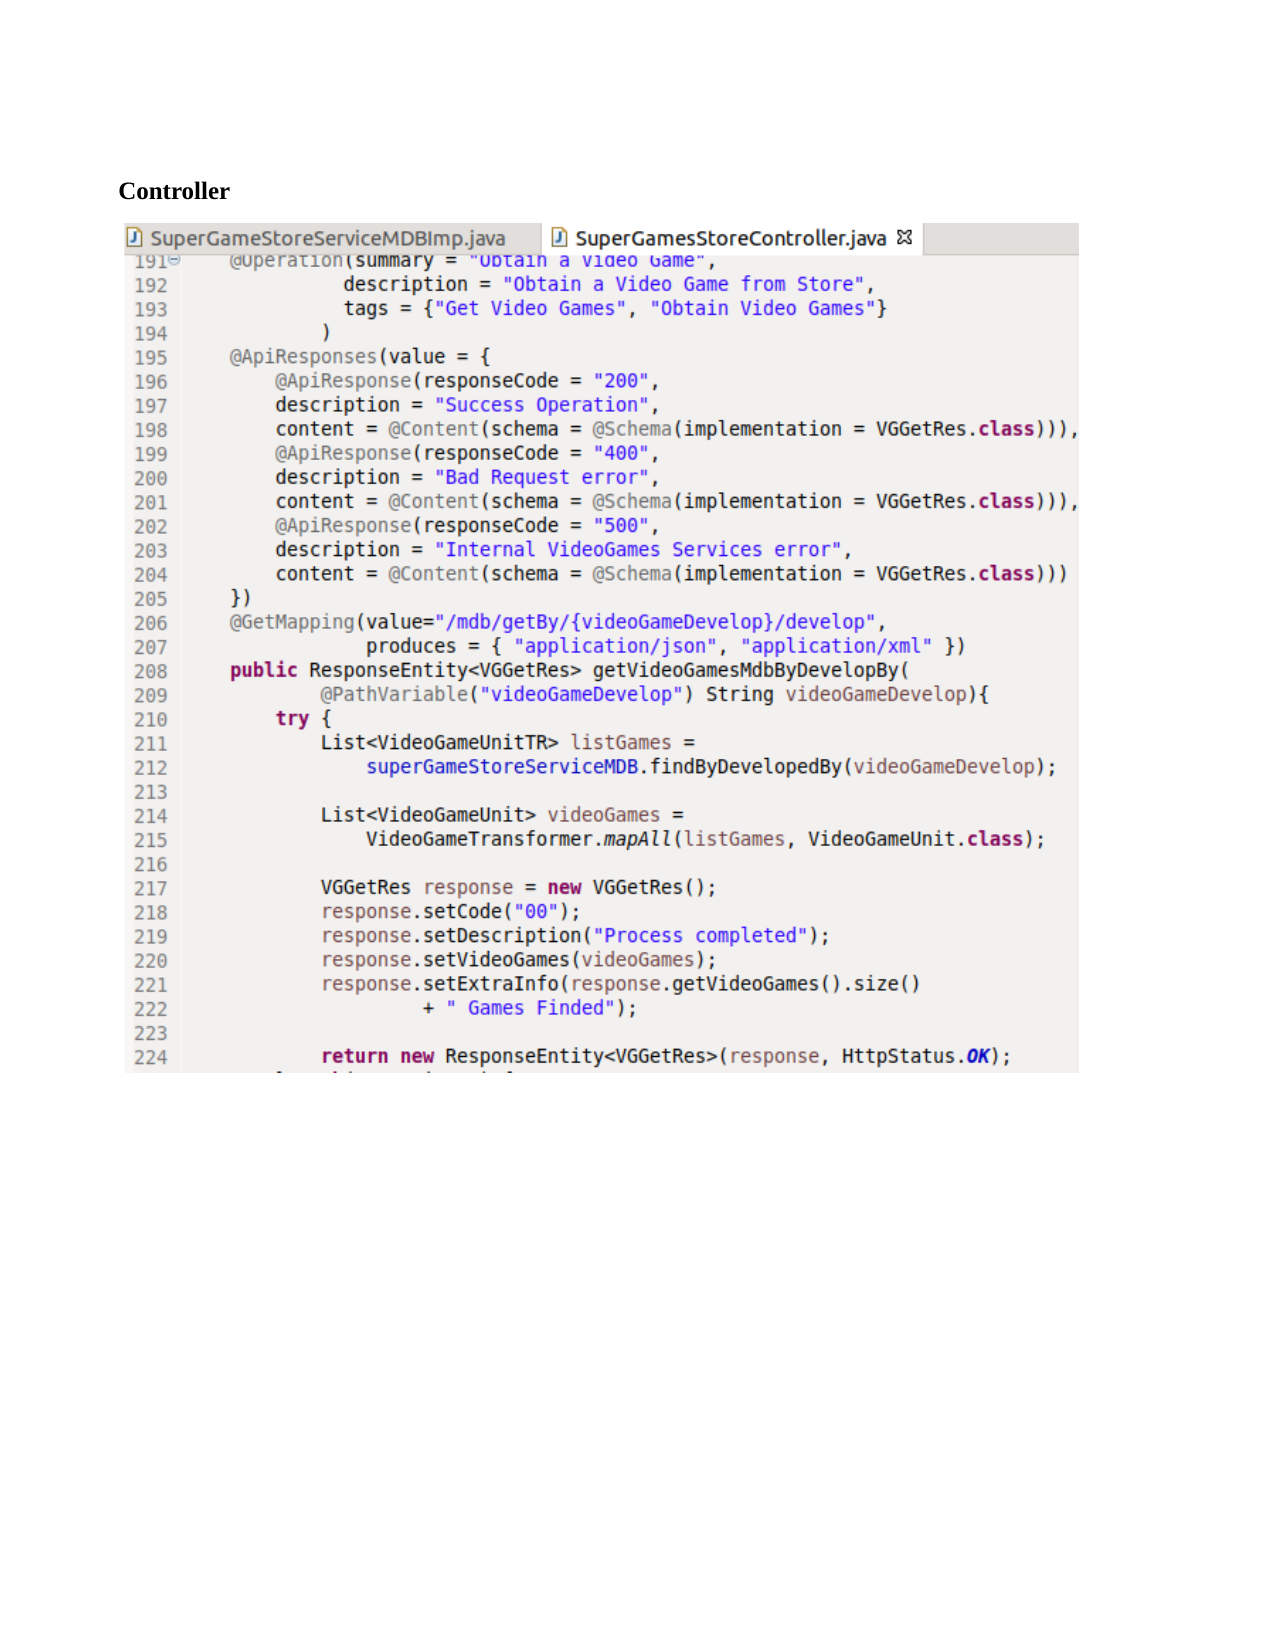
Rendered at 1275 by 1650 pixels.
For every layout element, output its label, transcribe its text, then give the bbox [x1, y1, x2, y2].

picture [124, 223, 1079, 1073]
text Controller [118, 176, 1157, 205]
